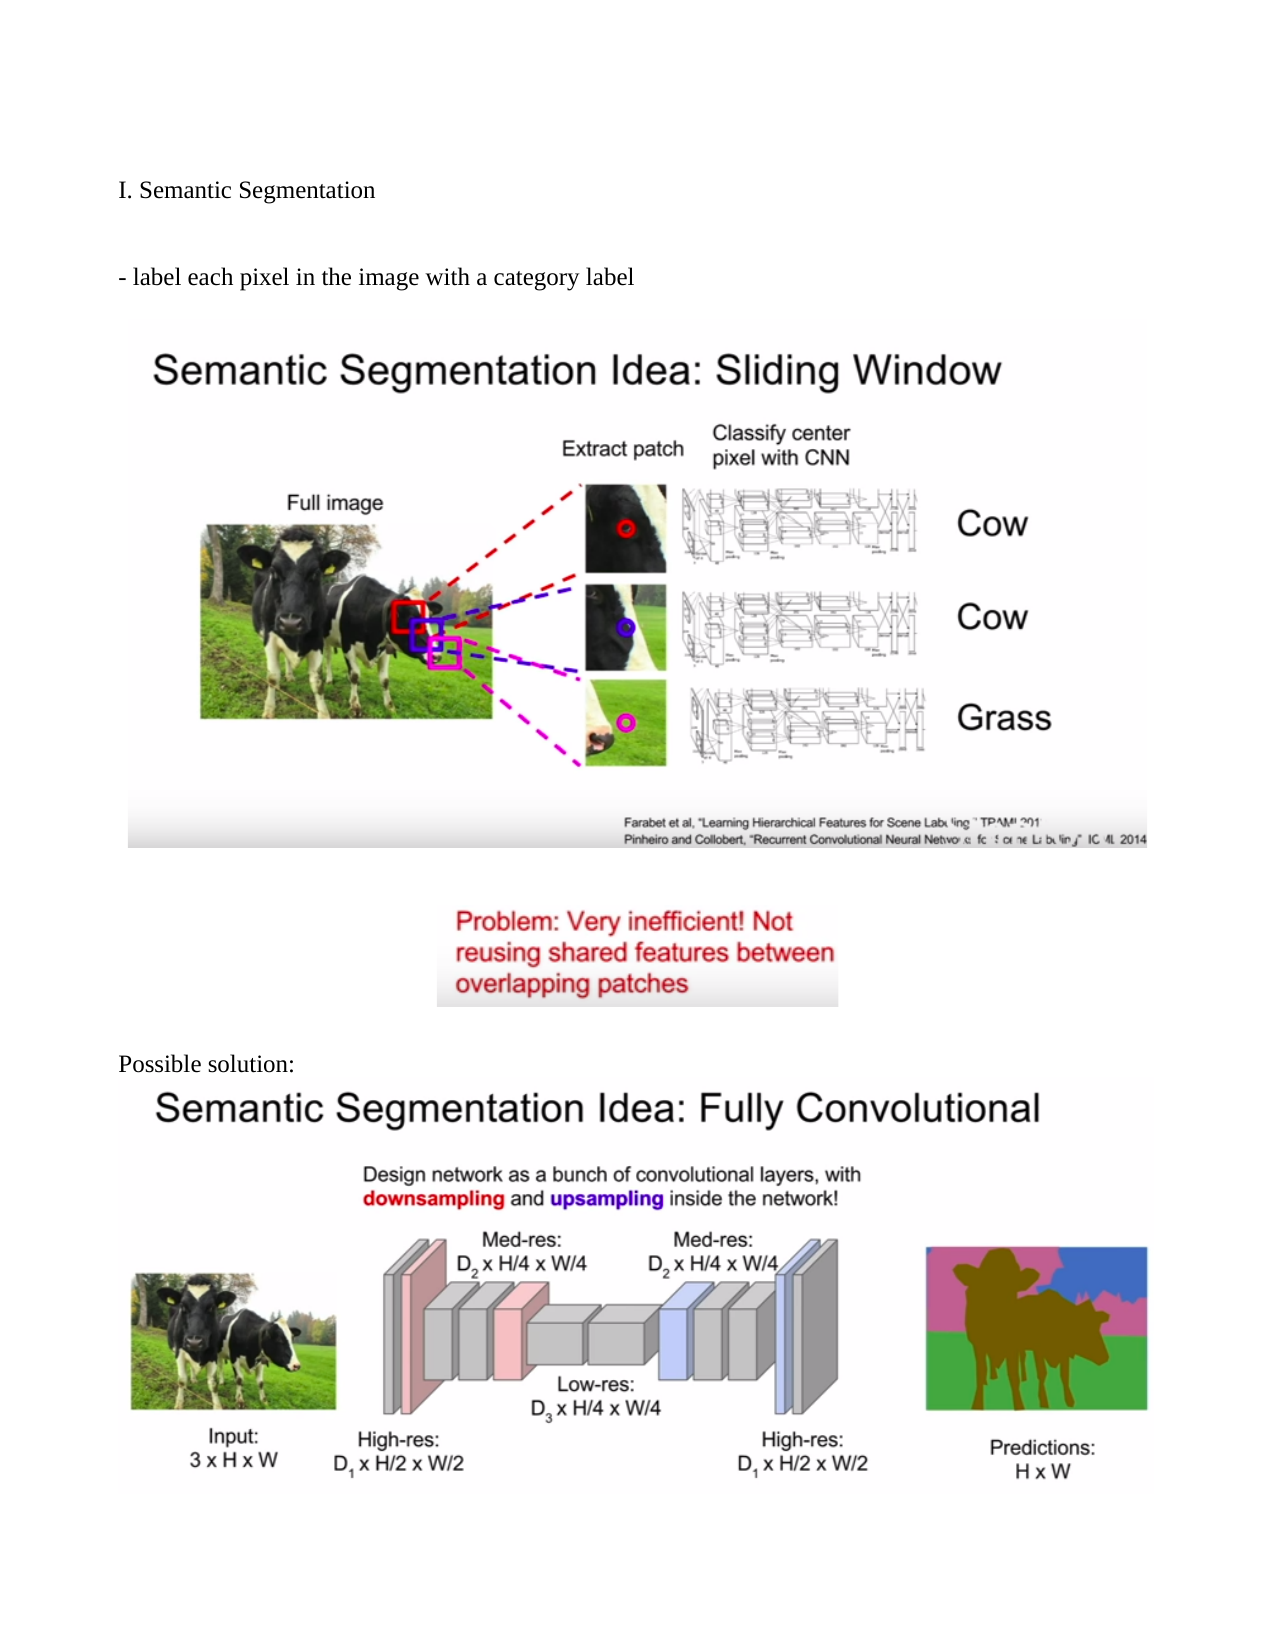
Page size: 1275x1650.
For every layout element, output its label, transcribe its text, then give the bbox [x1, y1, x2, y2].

text Possible solution: [118, 1049, 1157, 1077]
picture [127, 319, 1148, 848]
picture [118, 1077, 1157, 1494]
picture [436, 905, 839, 1007]
text - label each pixel in the image with a category label [118, 262, 1157, 291]
text I. Semantic Segmentation [118, 176, 1157, 204]
